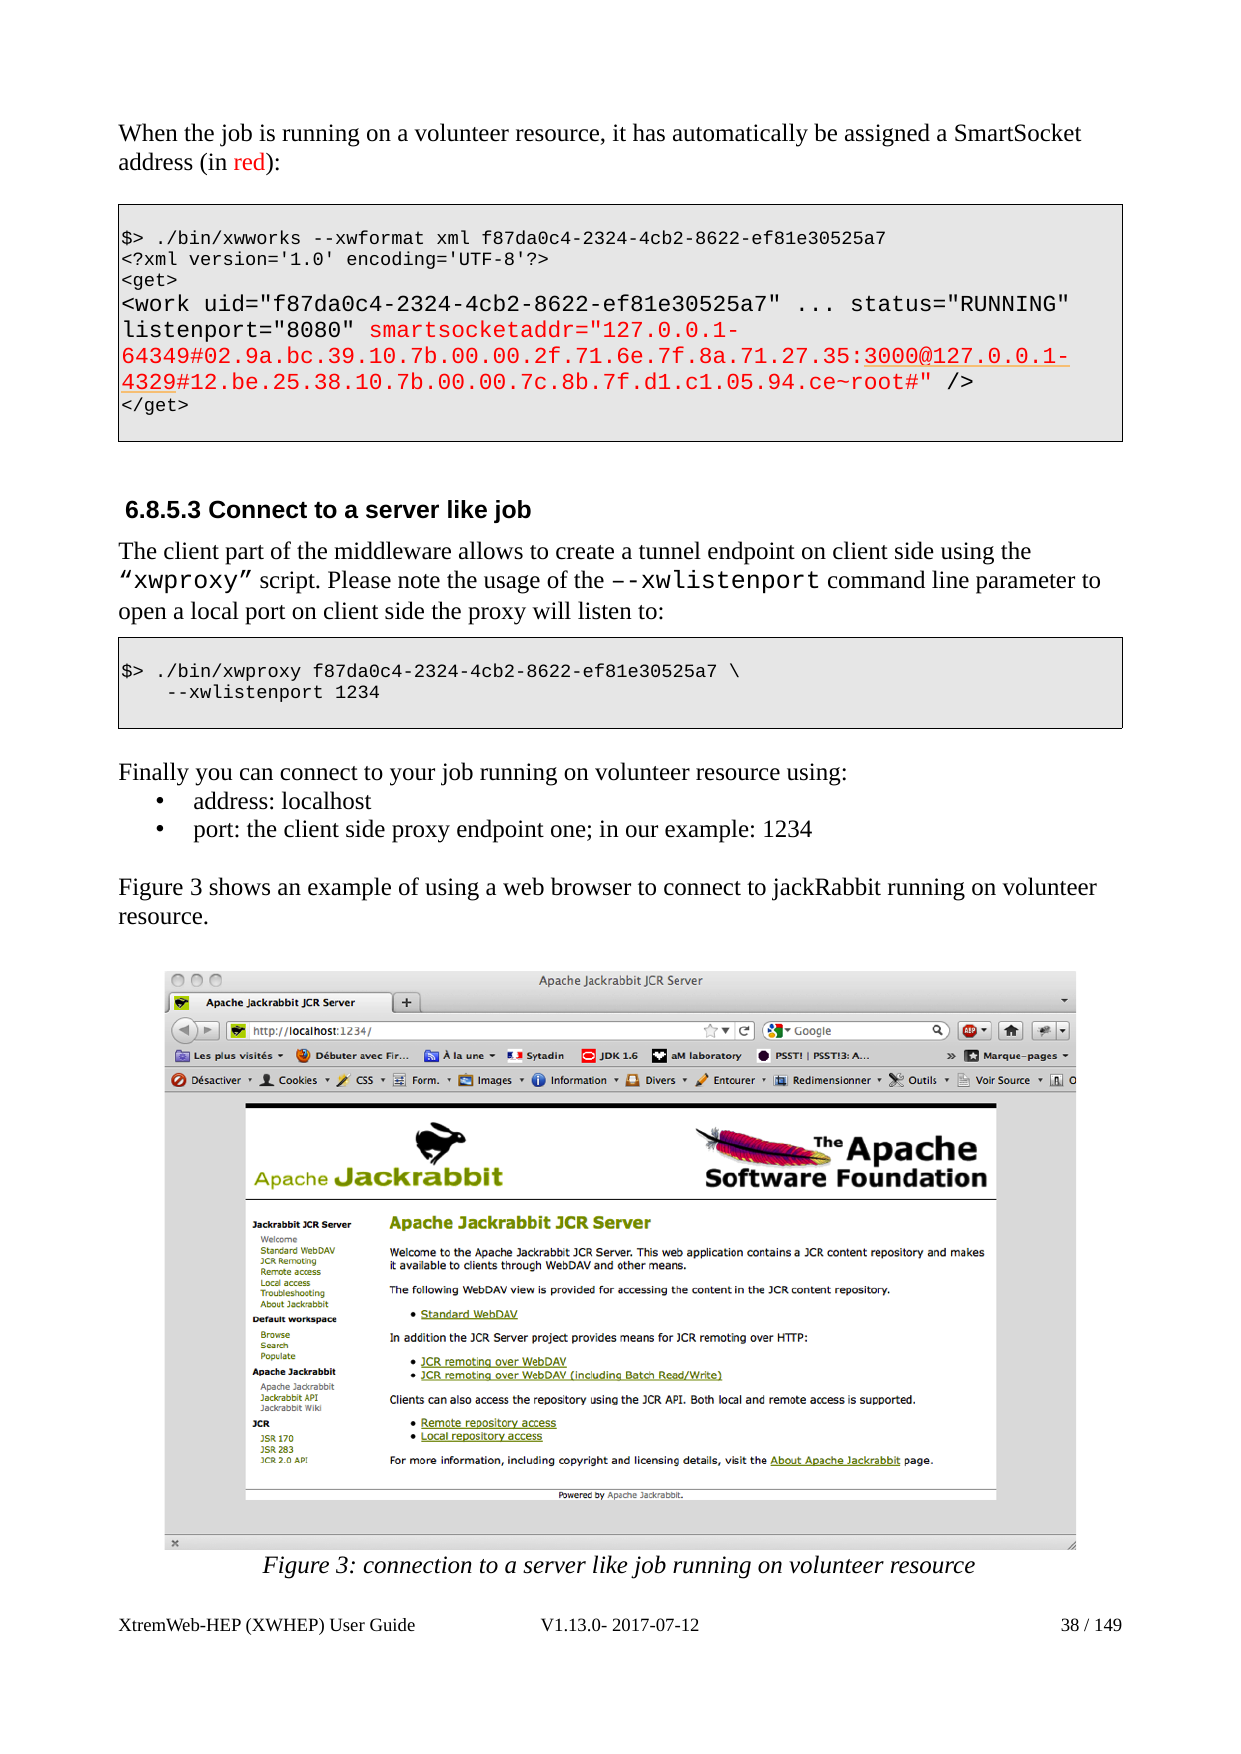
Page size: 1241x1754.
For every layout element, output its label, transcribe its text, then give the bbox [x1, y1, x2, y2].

subtitle Connect to a server like job [118, 495, 1122, 524]
text $> ./bin/xwworks --xwformat xml f87da0c4-2324-4cb2-8622-ef81e30525a7 [119, 226, 1122, 247]
text Figure 3: connection to a server like job running on volunteer resource [164, 1550, 1076, 1578]
text Figure 3 shows an example of using a web browser to connect to jackRabbit running on volunteer resource. [118, 872, 1122, 929]
list port: the client side proxy endpoint one; in our example: 1234 [156, 814, 1122, 843]
text <get> [119, 268, 1122, 289]
text Finally you can connect to your job running on volunteer resource using: [118, 757, 1122, 786]
text When the job is running on a volunteer resource, it has automatically be assigned a SmartSocket address (in red): [118, 118, 1122, 176]
text <?xml version='1.0' encoding='UTF-8'?> [119, 247, 1122, 268]
list address: localhost [156, 786, 1122, 814]
picture [164, 971, 1077, 1550]
text </get> [119, 393, 1122, 414]
text <work uid="f87da0c4-2324-4cb2-8622-ef81e30525a7" ... status="RUNNING" listenport="8080" smartsocketaddr="127.0.0.1-64349#02.9a.bc.39.10.7b.00.00.2f.71.6e.7f.8a.71.27.35:3000@127.0.0.1-4329#12.be.25.38.10.7b.00.00.7c.8b.7f.d1.c1.05.94.ce~root#" /> [119, 289, 1122, 393]
text The client part of the middleware allows to create a tunnel endpoint on client side using the “xwproxy” script. Please note the usage of the –-xwlistenport command line parameter to open a local port on client side the proxy will listen to: [118, 536, 1122, 625]
text --xwlistenport 1234 [119, 680, 1122, 701]
text $> ./bin/xwproxy f87da0c4-2324-4cb2-8622-ef81e30525a7 \ [119, 658, 1122, 680]
